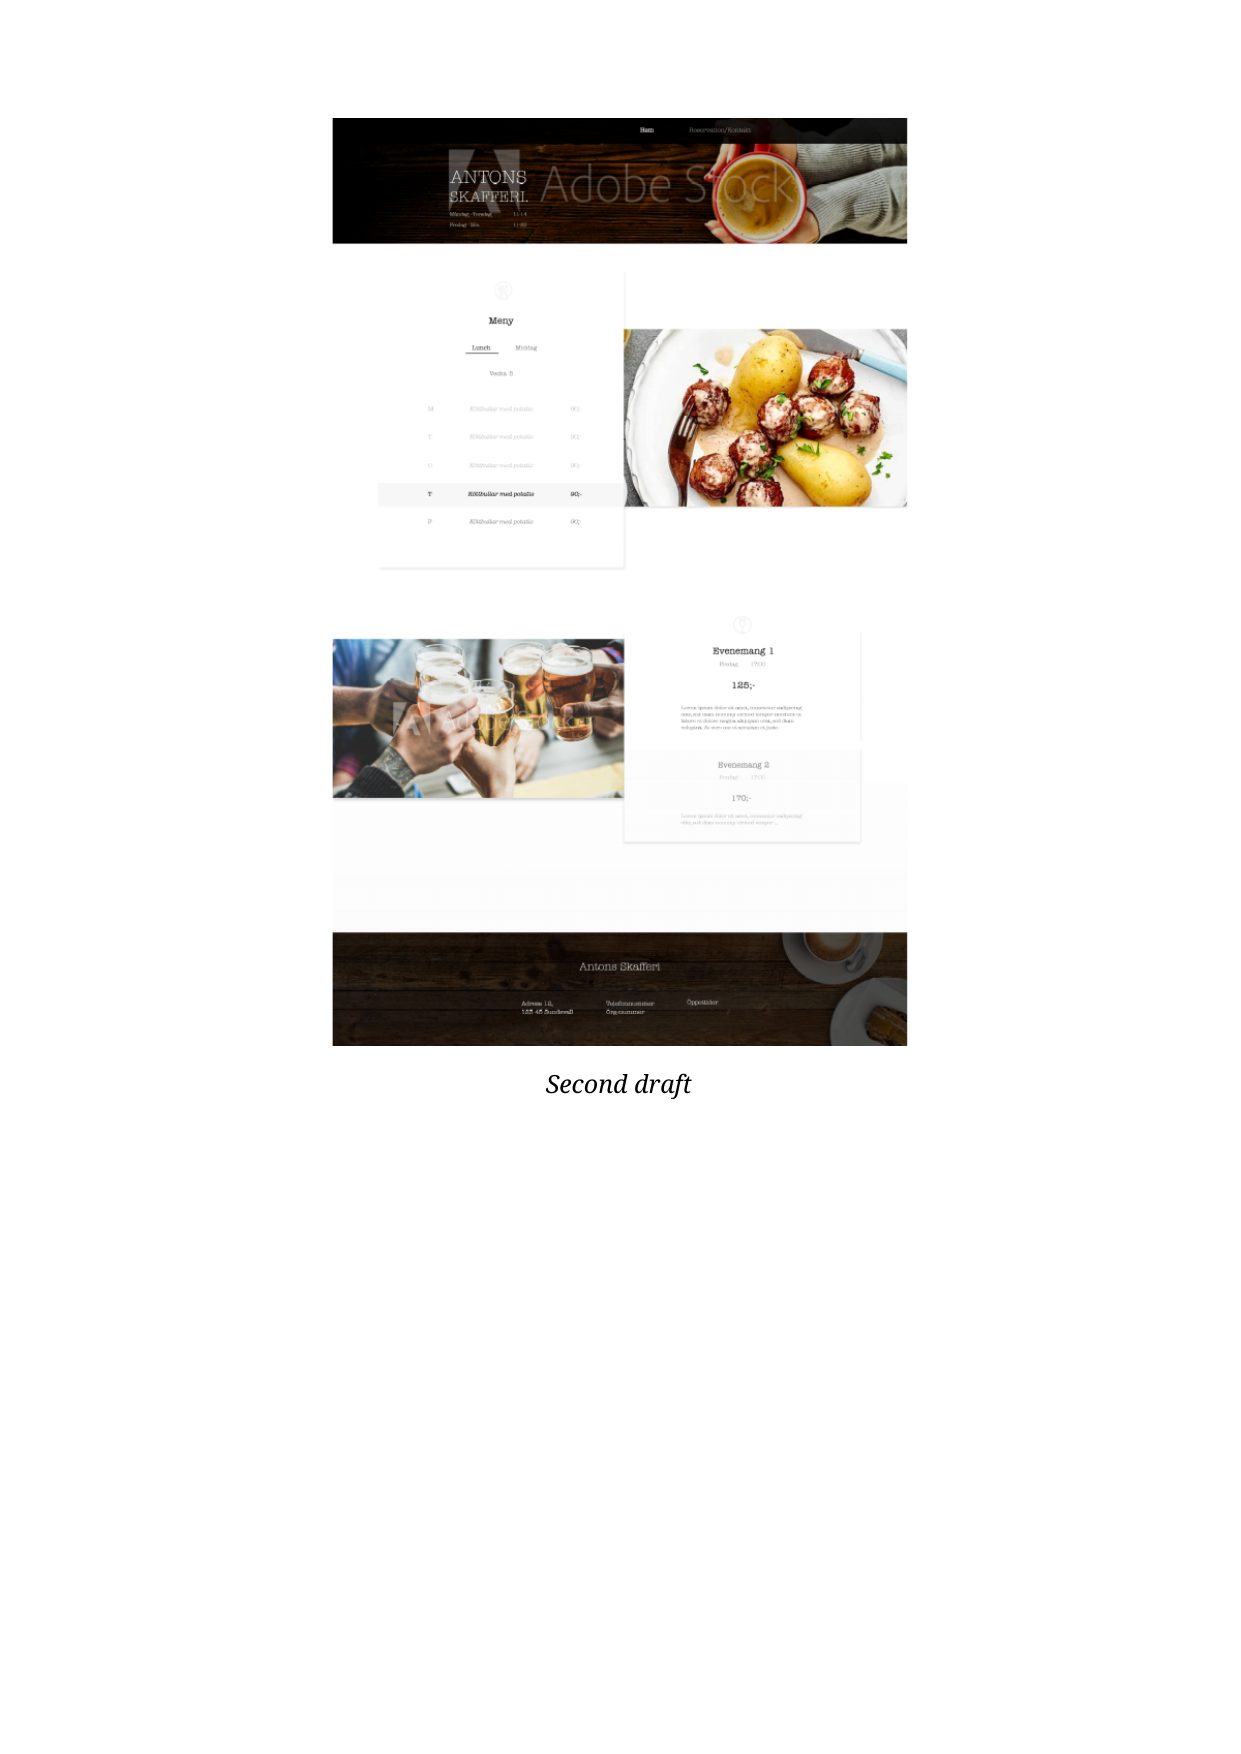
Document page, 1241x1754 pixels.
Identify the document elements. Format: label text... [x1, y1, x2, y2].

text Second draft [118, 1066, 1122, 1101]
